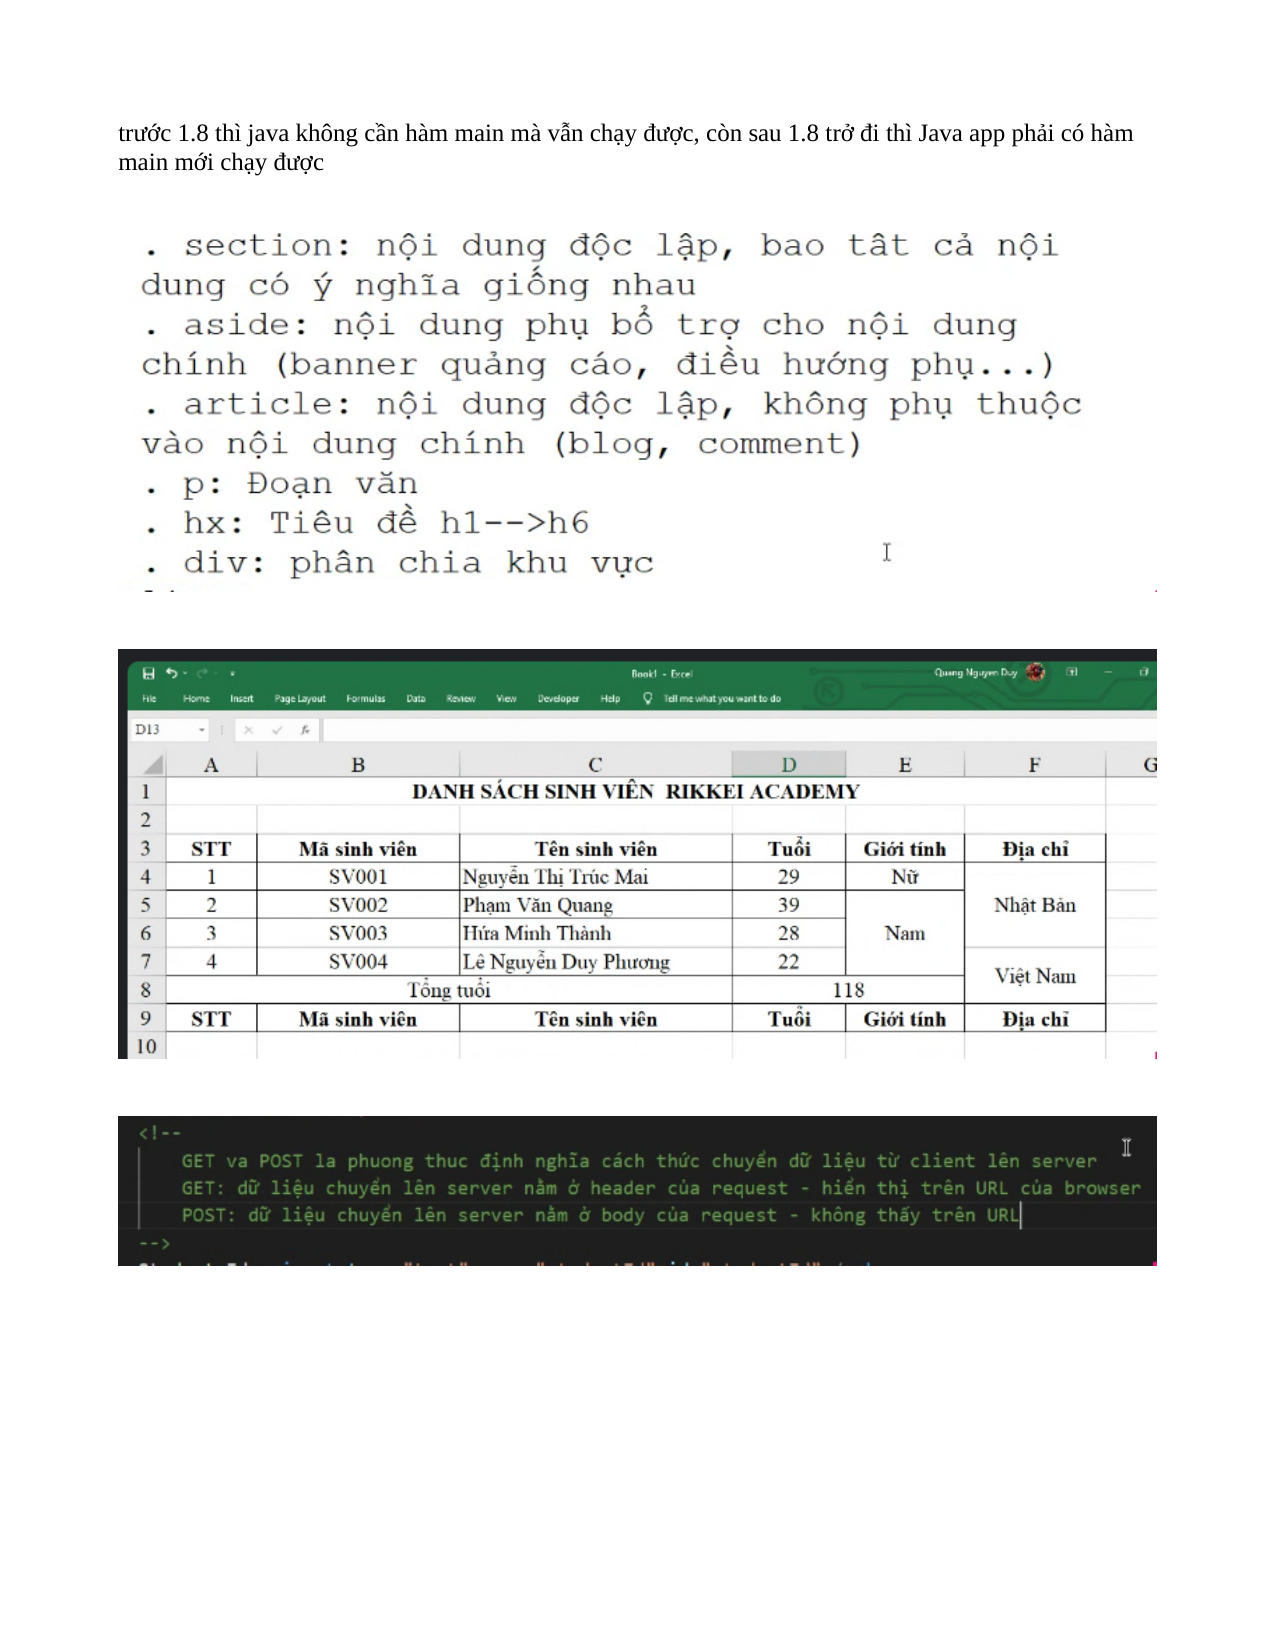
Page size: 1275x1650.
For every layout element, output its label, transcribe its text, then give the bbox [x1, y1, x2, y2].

picture [118, 1116, 1157, 1266]
text trước 1.8 thì java không cần hàm main mà vẫn chạy được, còn sau 1.8 trở đi thì Java app phải có hàm main mới chạy được [118, 118, 1157, 176]
picture [118, 649, 1157, 1059]
picture [118, 233, 1157, 592]
